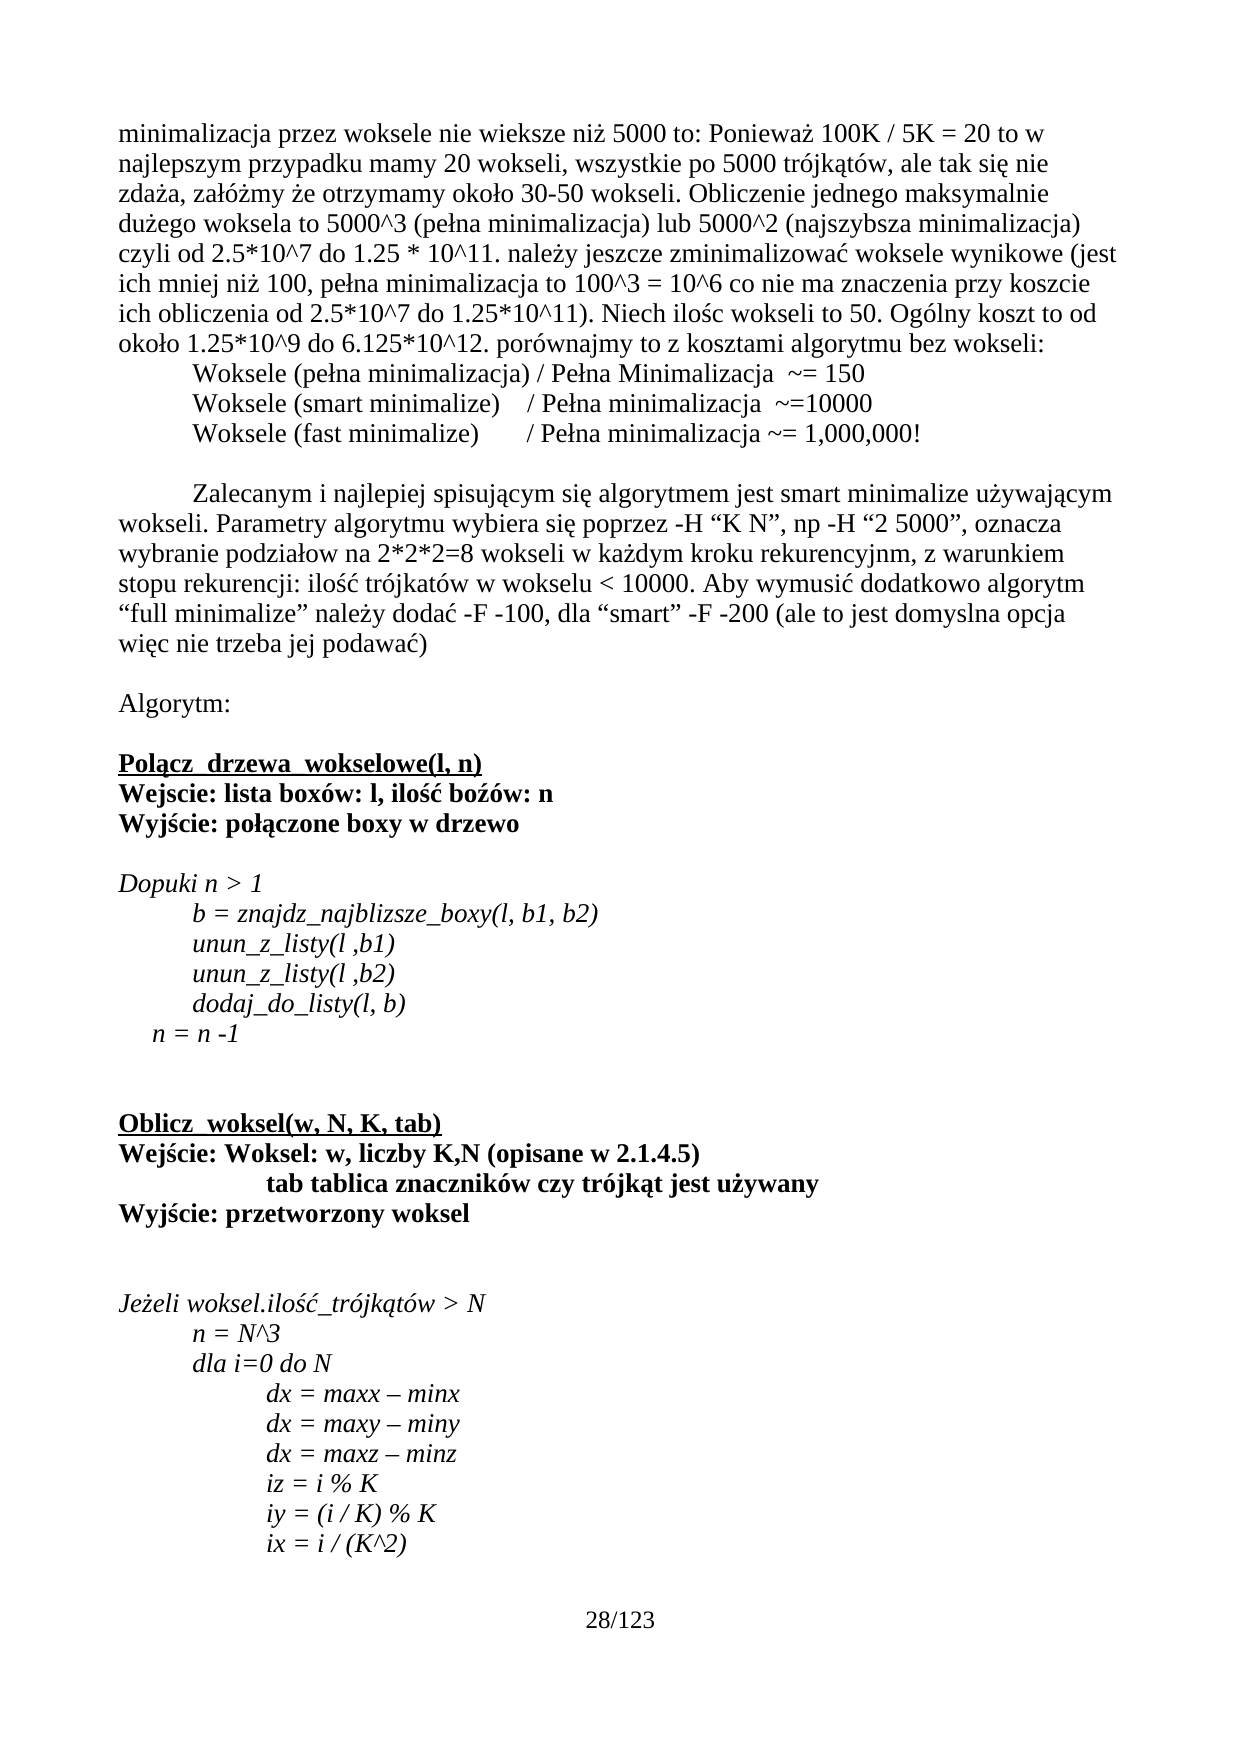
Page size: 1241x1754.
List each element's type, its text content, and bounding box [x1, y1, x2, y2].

text Polącz_drzewa_wokselowe(l, n) [118, 748, 1122, 778]
text unun_z_listy(l ,b1) [118, 928, 1122, 958]
text n = N^3 [118, 1318, 1122, 1348]
text Zalecanym i najlepiej spisującym się algorytmem jest smart minimalize używającym wokseli. Parametry algorytmu wybiera się poprzez -H “K N”, np -H “2 5000”, oznacza wybranie podziałow na 2*2*2=8 wokseli w każdym kroku rekurencyjnm, z warunkiem stopu rekurencji: ilość trójkatów w wokselu < 10000. Aby wymusić dodatkowo algorytm “full minimalize” należy dodać -F -100, dla “smart” -F -200 (ale to jest domyslna opcja więc nie trzeba jej podawać) [118, 478, 1122, 658]
text minimalizacja przez woksele nie wieksze niż 5000 to: Ponieważ 100K / 5K = 20 to w najlepszym przypadku mamy 20 wokseli, wszystkie po 5000 trójkątów, ale tak się nie zdaża, załóżmy że otrzymamy około 30-50 wokseli. Obliczenie jednego maksymalnie dużego woksela to 5000^3 (pełna minimalizacja) lub 5000^2 (najszybsza minimalizacja) czyli od 2.5*10^7 do 1.25 * 10^11. należy jeszcze zminimalizować woksele wynikowe (jest ich mniej niż 100, pełna minimalizacja to 100^3 = 10^6 co nie ma znaczenia przy koszcie ich obliczenia od 2.5*10^7 do 1.25*10^11). Niech ilośc wokseli to 50. Ogólny koszt to od około 1.25*10^9 do 6.125*10^12. porównajmy to z kosztami algorytmu bez wokseli: [118, 118, 1122, 358]
text iy = (i / K) % K [118, 1498, 1122, 1528]
text dx = maxy – miny [118, 1408, 1122, 1438]
text ix = i / (K^2) [118, 1528, 1122, 1558]
text n = n -1 [118, 1018, 1122, 1048]
text Jeżeli woksel.ilość_trójkątów > N [118, 1288, 1122, 1318]
text Woksele (smart minimalize) / Pełna minimalizacja ~=10000 [118, 388, 1122, 418]
text unun_z_listy(l ,b2) [118, 958, 1122, 988]
text Woksele (pełna minimalizacja) / Pełna Minimalizacja ~= 150 [118, 358, 1122, 388]
text Oblicz_woksel(w, N, K, tab) [118, 1108, 1122, 1138]
text Wyjście: przetworzony woksel [118, 1198, 1122, 1228]
text Wyjście: połączone boxy w drzewo [118, 808, 1122, 838]
text dodaj_do_listy(l, b) [118, 988, 1122, 1018]
text tab tablica znaczników czy trójkąt jest używany [118, 1168, 1122, 1198]
text Algorytm: [118, 688, 1122, 718]
text b = znajdz_najblizsze_boxy(l, b1, b2) [118, 898, 1122, 928]
text Woksele (fast minimalize) / Pełna minimalizacja ~= 1,000,000! [118, 418, 1122, 448]
text Wejście: Woksel: w, liczby K,N (opisane w 2.1.4.5) [118, 1138, 1122, 1168]
text Dopuki n > 1 [118, 868, 1122, 898]
text dla i=0 do N [118, 1348, 1122, 1378]
text dx = maxx – minx [118, 1378, 1122, 1408]
text Wejscie: lista boxów: l, ilość boźów: n [118, 778, 1122, 808]
text iz = i % K [118, 1468, 1122, 1498]
text dx = maxz – minz [118, 1438, 1122, 1468]
